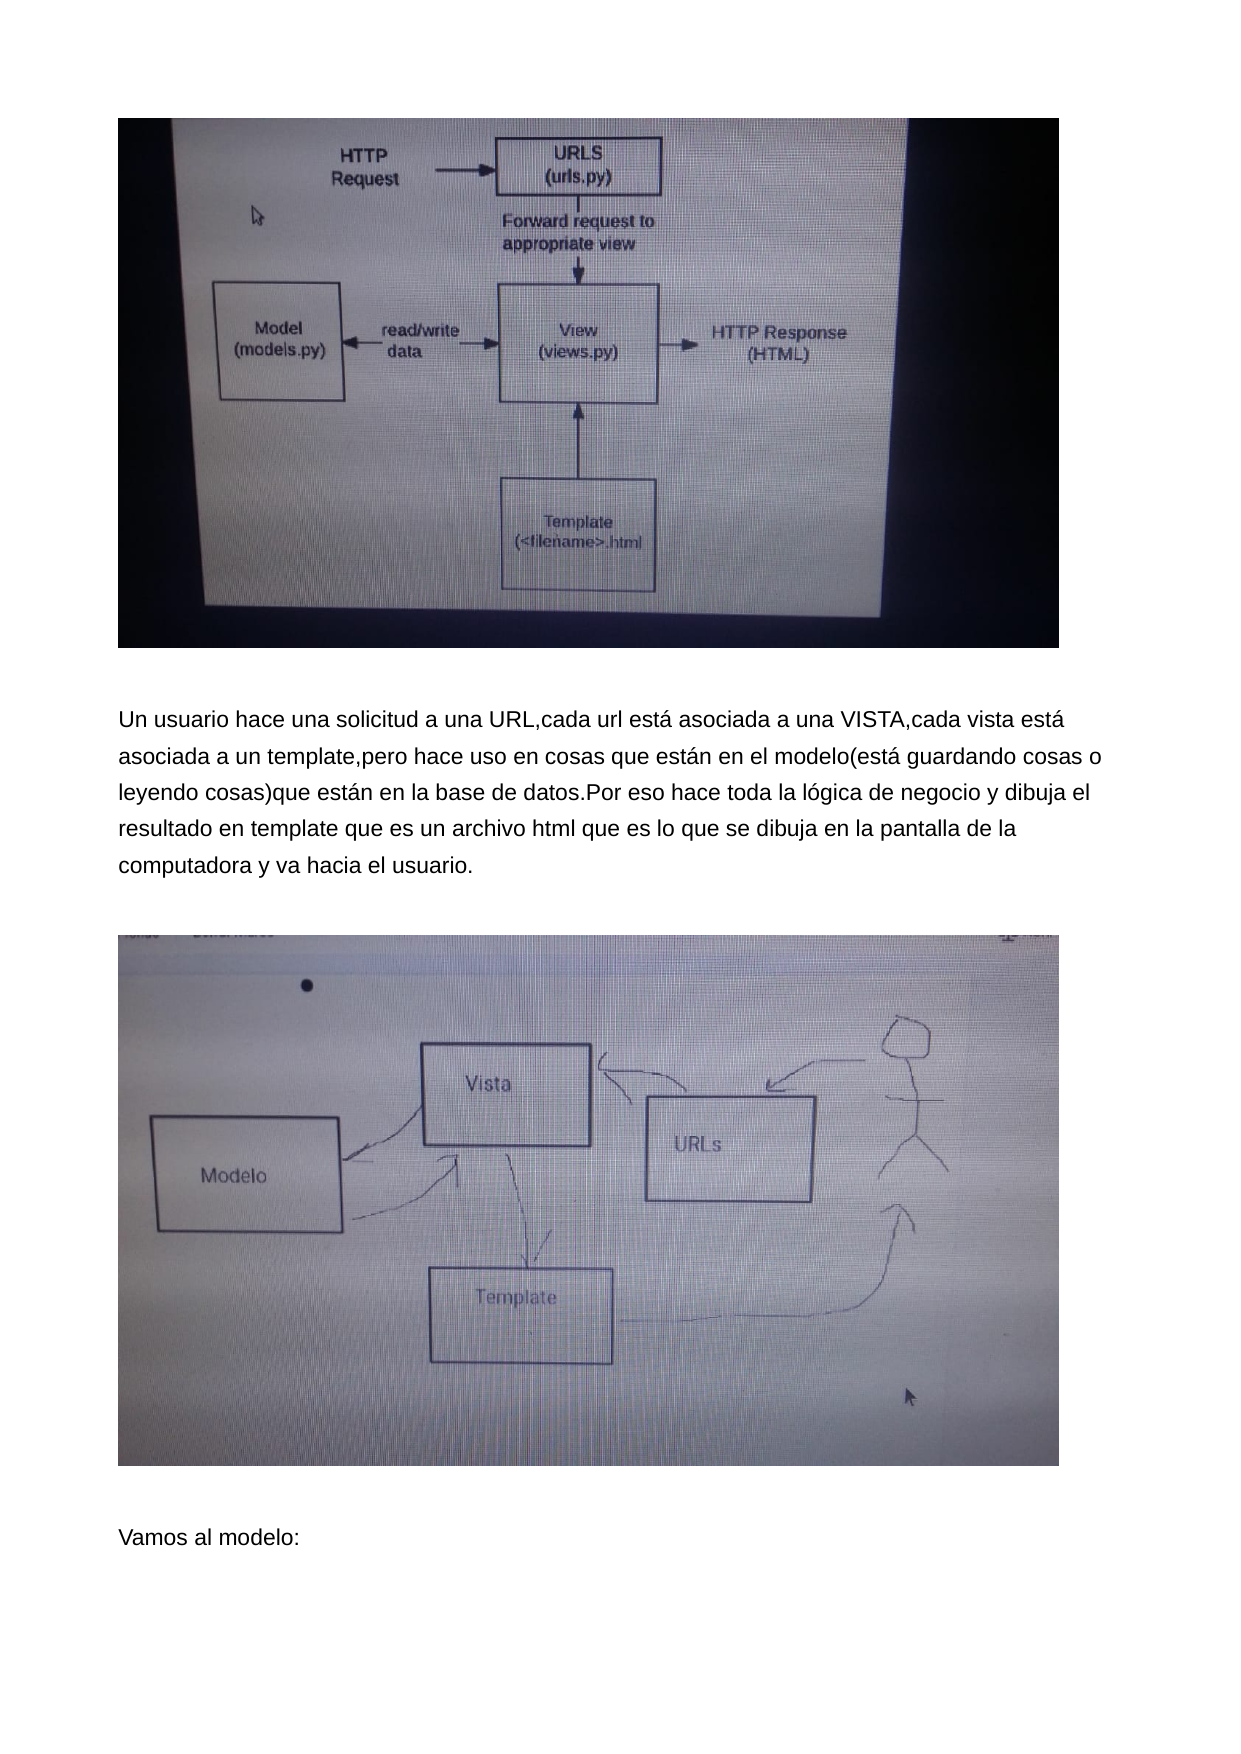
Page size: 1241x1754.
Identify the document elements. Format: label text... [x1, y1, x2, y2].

text Vamos al modelo: [118, 1524, 1122, 1550]
picture [118, 935, 1059, 1466]
picture [118, 118, 1059, 648]
text Un usuario hace una solicitud a una URL,cada url está asociada a una VISTA,cada vista está asociada a un template,pero hace uso en cosas que están en el modelo(está guardando cosas o leyendo cosas)que están en la base de datos.Por eso hace toda la lógica de negocio y dibuja el resultado en template que es un archivo html que es lo que se dibuja en la pantalla de la computadora y va hacia el usuario. [118, 706, 1122, 878]
